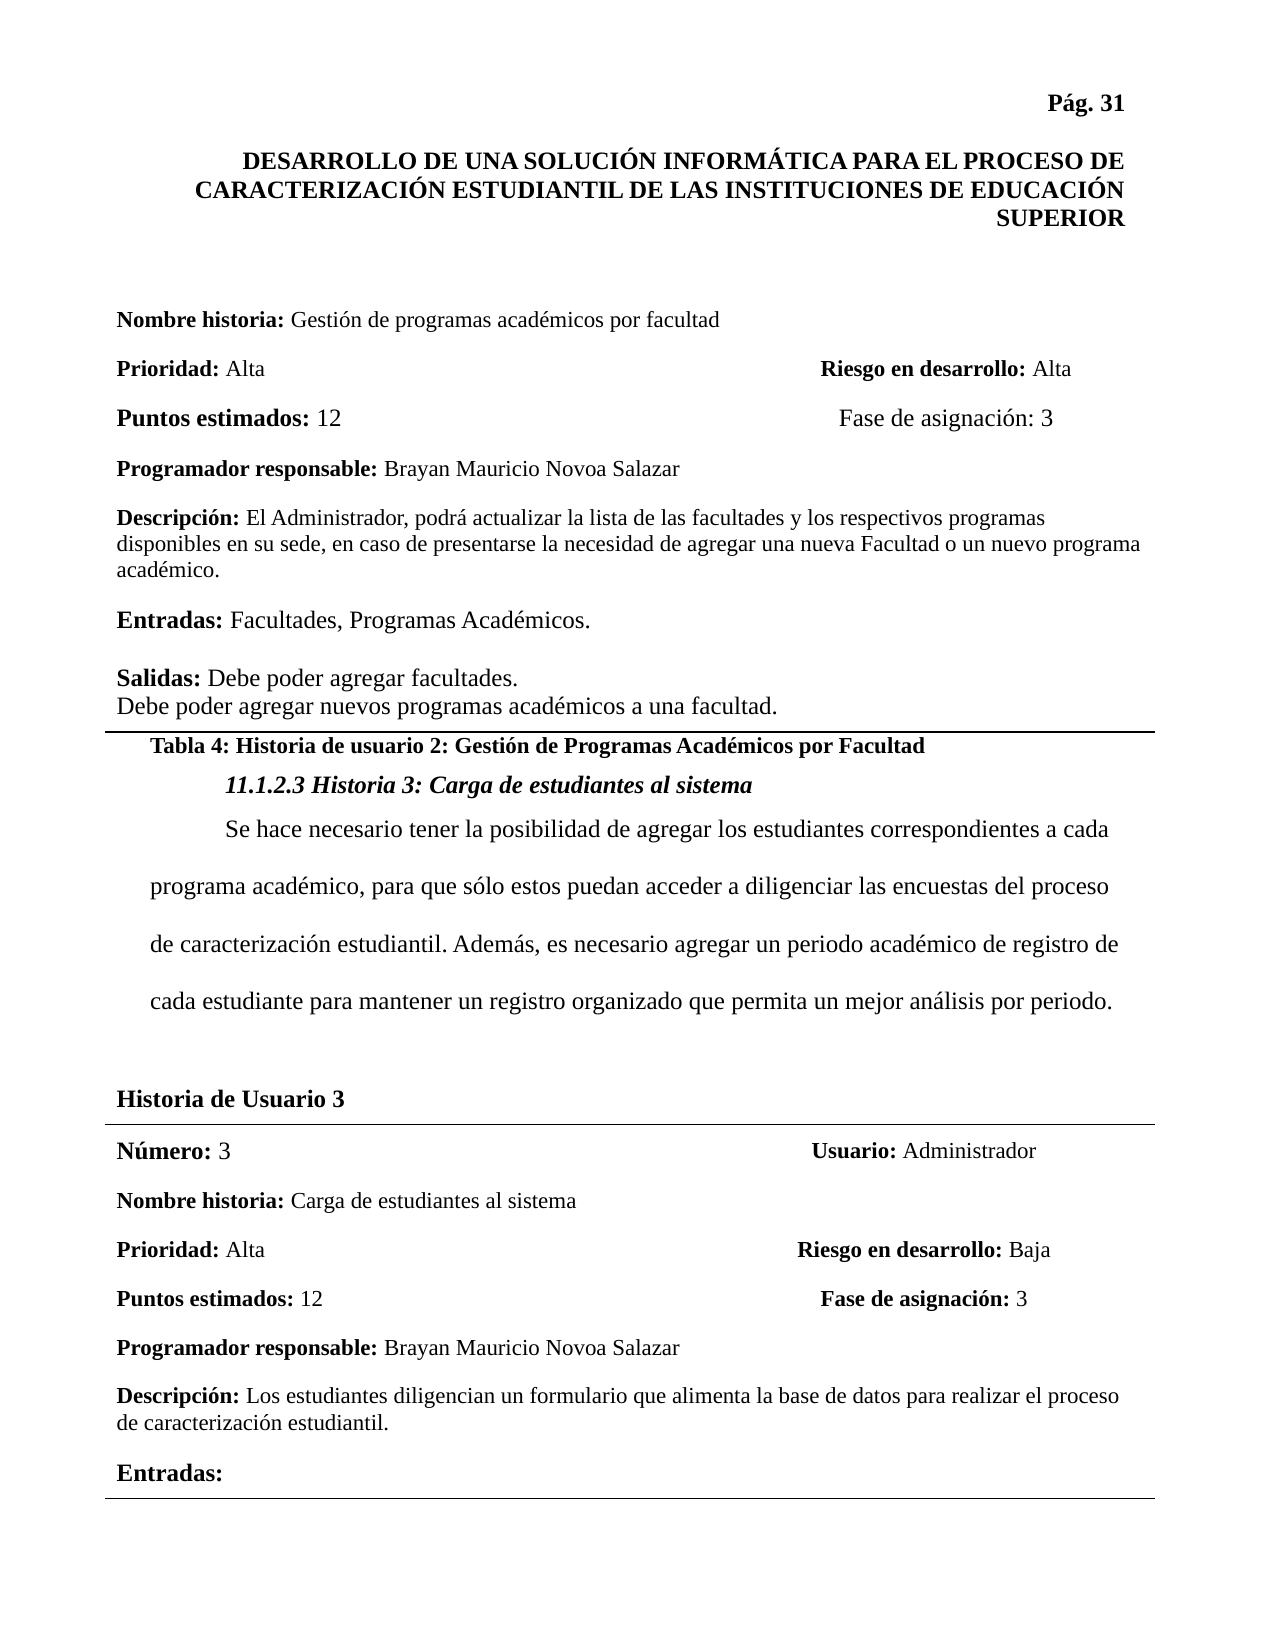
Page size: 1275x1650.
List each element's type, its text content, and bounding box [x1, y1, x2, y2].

subtitle 11.1.2.3 Historia 3: Carga de estudiantes al sistema [150, 771, 1125, 799]
table_cell Puntos estimados: 12 [105, 392, 737, 443]
table_cell Puntos estimados: 12 [105, 1274, 693, 1322]
table_cell Nombre historia: Carga de estudiantes al sistema [105, 1176, 1155, 1225]
table_cell Riesgo en desarrollo: Alta [737, 343, 1155, 392]
table_header Historia de Usuario 3 [105, 1073, 1155, 1124]
table_cell Programador responsable: Brayan Mauricio Novoa Salazar [105, 444, 1155, 492]
text Se hace necesario tener la posibilidad de agregar los estudiantes correspondientes a cada programa académico, para que sólo estos puedan acceder a diligenciar las encuestas del proceso de caracterización estudiantil. Además, es necesario agregar un periodo académico de registro de cada estudiante para mantener un registro organizado que permita un mejor análisis por periodo. [150, 814, 1125, 1015]
table_cell Entradas: [105, 1447, 1155, 1498]
table_cell Nombre historia: Gestión de programas académicos por facultad [105, 295, 1155, 343]
table_cell Usuario: Administrador [693, 1125, 1155, 1176]
table_cell Programador responsable: Brayan Mauricio Novoa Salazar [105, 1323, 1155, 1371]
table_cell Descripción: Los estudiantes diligencian un formulario que alimenta la base de datos para realizar el proceso de caracterización estudiantil. [105, 1371, 1155, 1447]
table_cell Riesgo en desarrollo: Baja [693, 1225, 1155, 1274]
table_cell Entradas: Facultades, Programas Académicos. Salidas: Debe poder agregar facultades. Debe poder agregar nuevos programas académicos a una facultad. [105, 594, 1155, 731]
table_cell Prioridad: Alta [105, 343, 737, 392]
table_cell Prioridad: Alta [105, 1225, 693, 1274]
table_cell Fase de asignación: 3 [737, 392, 1155, 443]
text Tabla 4: Historia de usuario 2: Gestión de Programas Académicos por Facultad [150, 733, 1125, 759]
table_cell Número: 3 [105, 1125, 693, 1176]
table_cell Fase de asignación: 3 [693, 1274, 1155, 1322]
table_cell Descripción: El Administrador, podrá actualizar la lista de las facultades y los respectivos programas disponibles en su sede, en caso de presentarse la necesidad de agregar una nueva Facultad o un nuevo programa académico. [105, 492, 1155, 594]
